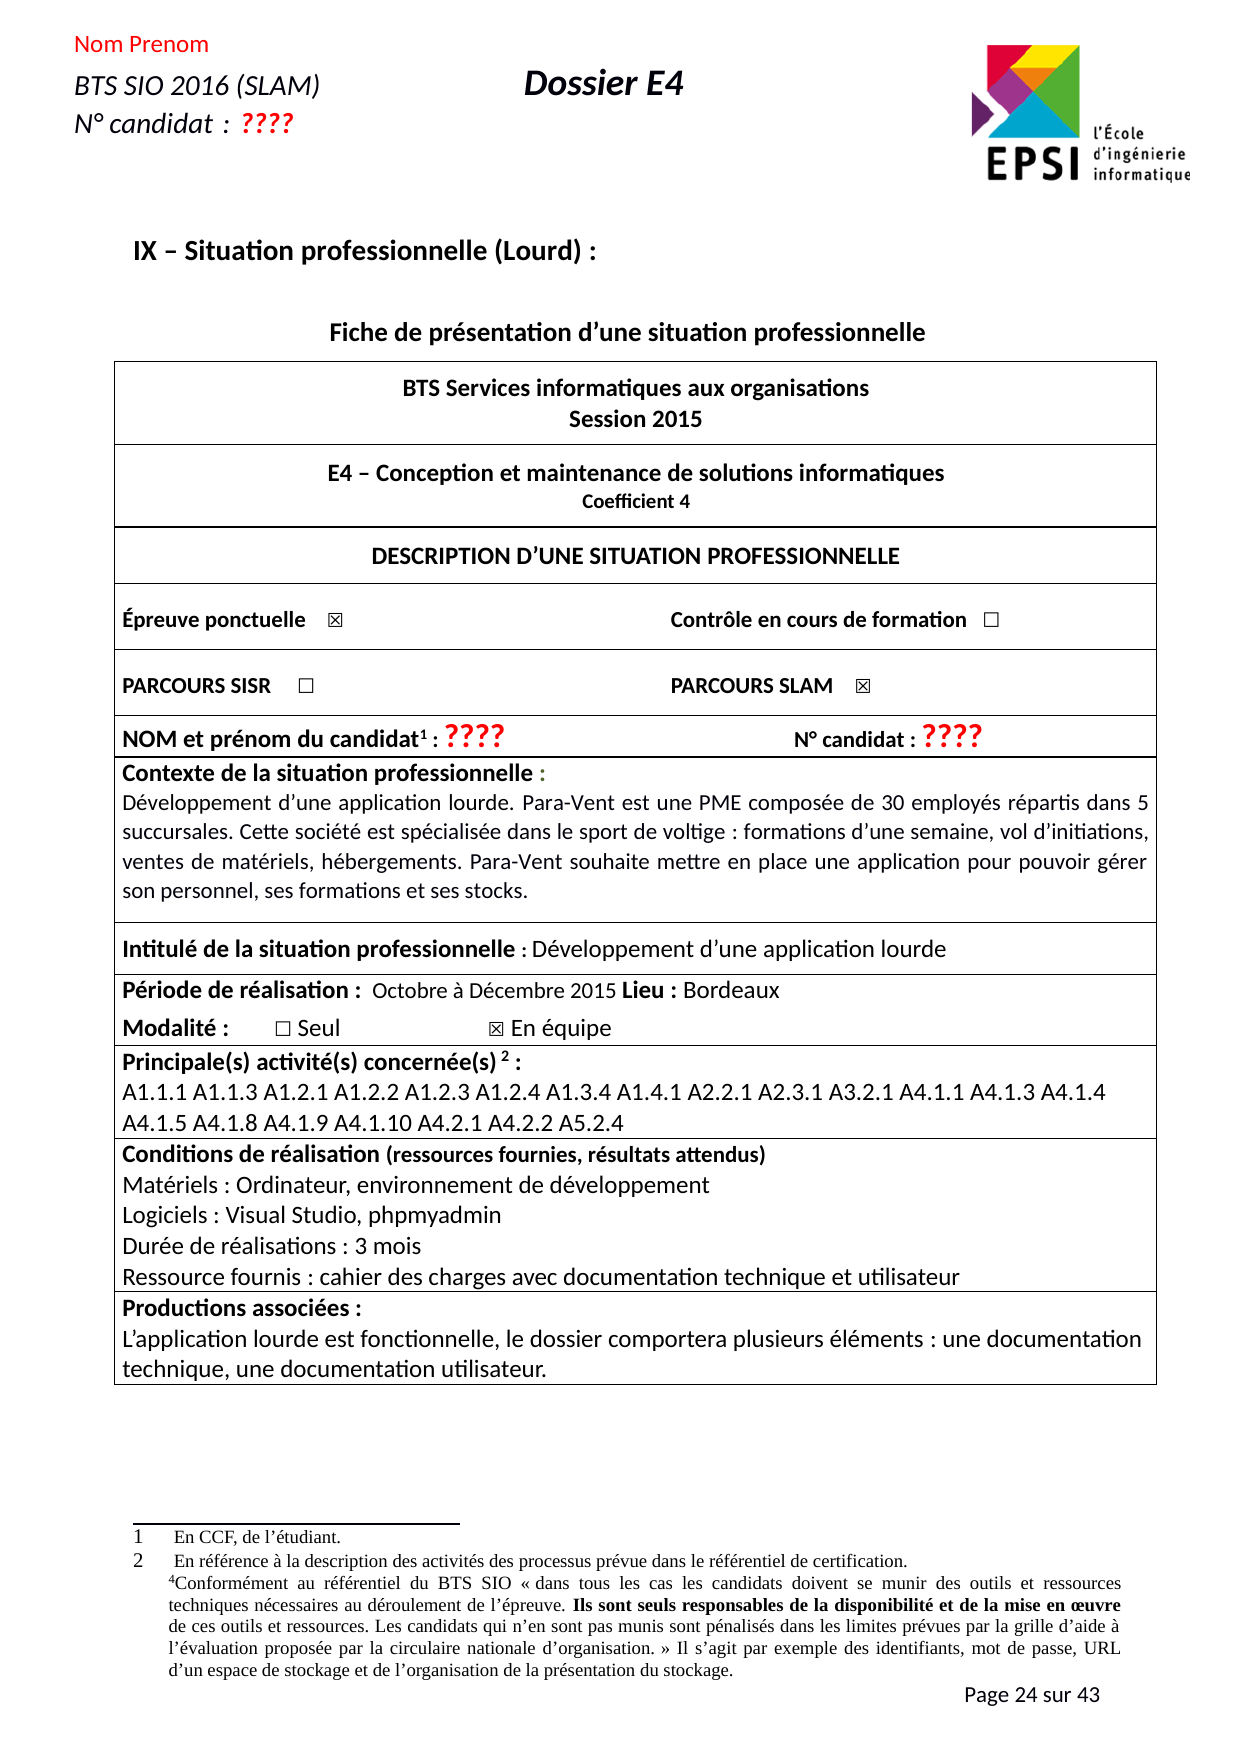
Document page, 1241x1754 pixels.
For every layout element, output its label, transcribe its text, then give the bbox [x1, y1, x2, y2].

table_cell Productions associées : L’application lourde est fonctionnelle, le dossier comportera plusieurs éléments : une documentation technique, une documentation utilisateur. [115, 1292, 1156, 1384]
table_cell DESCRIPTION D’UNE SITUATION PROFESSIONNELLE [115, 528, 1156, 583]
table_header BTS Services informatiques aux organisations Session 2015 [115, 362, 1156, 444]
table_cell PARCOURS SLAM ☒ [663, 650, 1156, 714]
table_cell Principale(s) activité(s) concernée(s) : A1.1.1 A1.1.3 A1.2.1 A1.2.2 A1.2.3 A1.2.4 A1.3.4 A1.4.1 A2.2.1 A2.3.1 A3.2.1 A4.1.1 A4.1.3 A4.1.4 A4.1.5 A4.1.8 A4.1.9 A4.1.10 A4.2.1 A4.2.2 A5.2.4 [115, 1046, 1156, 1137]
table_cell Contrôle en cours de formation ☐ [663, 584, 1156, 649]
table_cell N° candidat : ???? [787, 716, 1156, 756]
table_cell Période de réalisation : Octobre à Décembre 2015 Lieu : Bordeaux Modalité : ☐ Seul ☒ En équipe [115, 975, 1156, 1045]
table_cell E4 – Conception et maintenance de solutions informatiques Coefficient 4 [115, 445, 1156, 526]
table_cell Conditions de réalisation (ressources fournies, résultats attendus) Matériels : Ordinateur, environnement de développement Logiciels : Visual Studio, phpmyadmin Durée de réalisations : 3 mois Ressource fournis : cahier des charges avec documentation technique et utilisateur [115, 1139, 1156, 1291]
table_cell Contexte de la situation professionnelle : Développement d’une application lourde. Para-Vent est une PME composée de 30 employés répartis dans 5 succursales. Cette société est spécialisée dans le sport de voltige : formations d’une semaine, vol d’initiations, ventes de matériels, hébergements. Para-Vent souhaite mettre en place une application pour pouvoir gérer son personnel, ses formations et ses stocks. [115, 758, 1156, 922]
table_cell NOM et prénom du candidat : ???? [115, 716, 787, 756]
table_cell Épreuve ponctuelle ☒ [115, 584, 663, 649]
subtitle IX – Situation professionnelle (Lourd) : [133, 232, 1122, 268]
table_cell Intitulé de la situation professionnelle : Développement d’une application lourde [115, 923, 1156, 974]
text Fiche de présentation d’une situation professionnelle [133, 316, 1122, 348]
table_cell PARCOURS SISR ☐ [115, 650, 663, 714]
